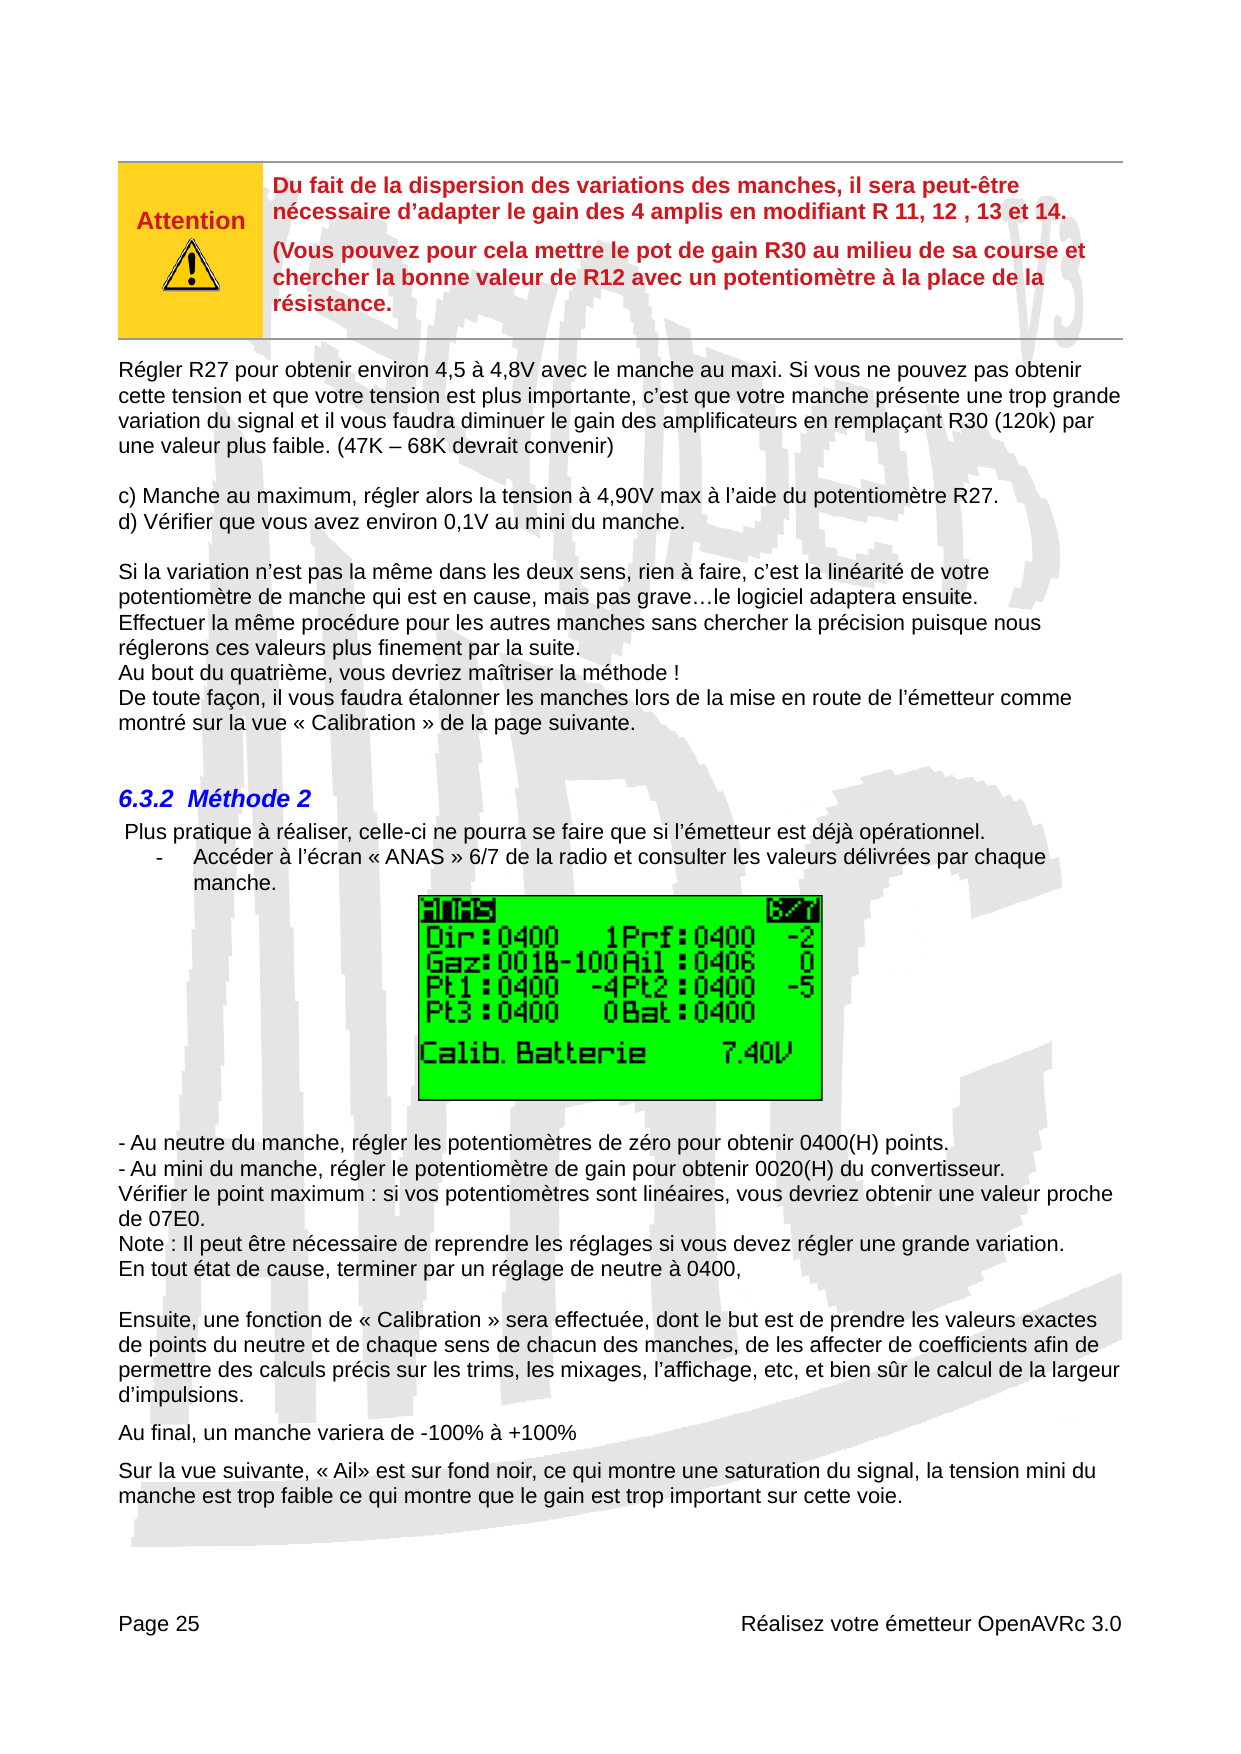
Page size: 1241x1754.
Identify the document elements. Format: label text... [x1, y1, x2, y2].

text Plus pratique à réaliser, celle-ci ne pourra se faire que si l’émetteur est déjà opérationnel. [118, 819, 1122, 844]
text Note : Il peut être nécessaire de reprendre les réglages si vous devez régler une grande variation. [118, 1231, 1122, 1256]
text Au bout du quatrième, vous devriez maîtriser la méthode ! [118, 660, 1122, 685]
list Accéder à l’écran « ANAS » 6/7 de la radio et consulter les valeurs délivrées par chaque manche. [156, 844, 1122, 895]
picture [158, 235, 224, 295]
text - Au mini du manche, régler le potentiomètre de gain pour obtenir 0020(H) du convertisseur. [118, 1156, 1122, 1181]
text - Au neutre du manche, régler les potentiomètres de zéro pour obtenir 0400(H) points. [118, 1130, 1122, 1156]
text d) Vérifier que vous avez environ 0,1V au mini du manche. [118, 509, 1122, 534]
table_header Attention [118, 163, 263, 338]
text Vérifier le point maximum : si vos potentiomètres sont linéaires, vous devriez obtenir une valeur proche de 07E0. [118, 1181, 1122, 1231]
text Ensuite, une fonction de « Calibration » sera effectuée, dont le but est de prendre les valeurs exactes de points du neutre et de chaque sens de chacun des manches, de les affecter de coefficients afin de permettre des calculs précis sur les trims, les mixages, l’affichage, etc, et bien sûr le calcul de la largeur d’impulsions. [118, 1307, 1122, 1408]
text Effectuer la même procédure pour les autres manches sans chercher la précision puisque nous réglerons ces valeurs plus finement par la suite. [118, 609, 1122, 660]
text En tout état de cause, terminer par un réglage de neutre à 0400, [118, 1256, 1122, 1282]
text Si la variation n’est pas la même dans les deux sens, rien à faire, c’est la linéarité de votre potentiomètre de manche qui est en cause, mais pas grave…le logiciel adaptera ensuite. [118, 559, 1122, 609]
text Sur la vue suivante, « Ail» est sur fond noir, ce qui montre une saturation du signal, la tension mini du manche est trop faible ce qui montre que le gain est trop important sur cette voie. [118, 1458, 1122, 1508]
table_header Du fait de la dispersion des variations des manches, il sera peut-être nécessaire d’adapter le gain des 4 amplis en modifiant R 11, 12 , 13 et 14. (Vous pouvez pour cela mettre le pot de gain R30 au milieu de sa course et chercher la bonne valeur de R12 avec un potentiomètre à la place de la résistance. [264, 163, 1122, 338]
text c) Manche au maximum, régler alors la tension à 4,90V max à l’aide du potentiomètre R27. [118, 483, 1122, 509]
text Au final, un manche variera de -100% à +100% [118, 1420, 1122, 1445]
text Régler R27 pour obtenir environ 4,5 à 4,8V avec le manche au maxi. Si vous ne pouvez pas obtenir cette tension et que votre tension est plus importante, c’est que votre manche présente une trop grande variation du signal et il vous faudra diminuer le gain des amplificateurs en remplaçant R30 (120k) par une valeur plus faible. (47K – 68K devrait convenir) [118, 357, 1122, 458]
text De toute façon, il vous faudra étalonner les manches lors de la mise en route de l’émetteur comme montré sur la vue « Calibration » de la page suivante. [118, 685, 1122, 736]
picture [418, 895, 823, 1101]
subtitle 6.3.2 Méthode 2 [118, 784, 1122, 812]
